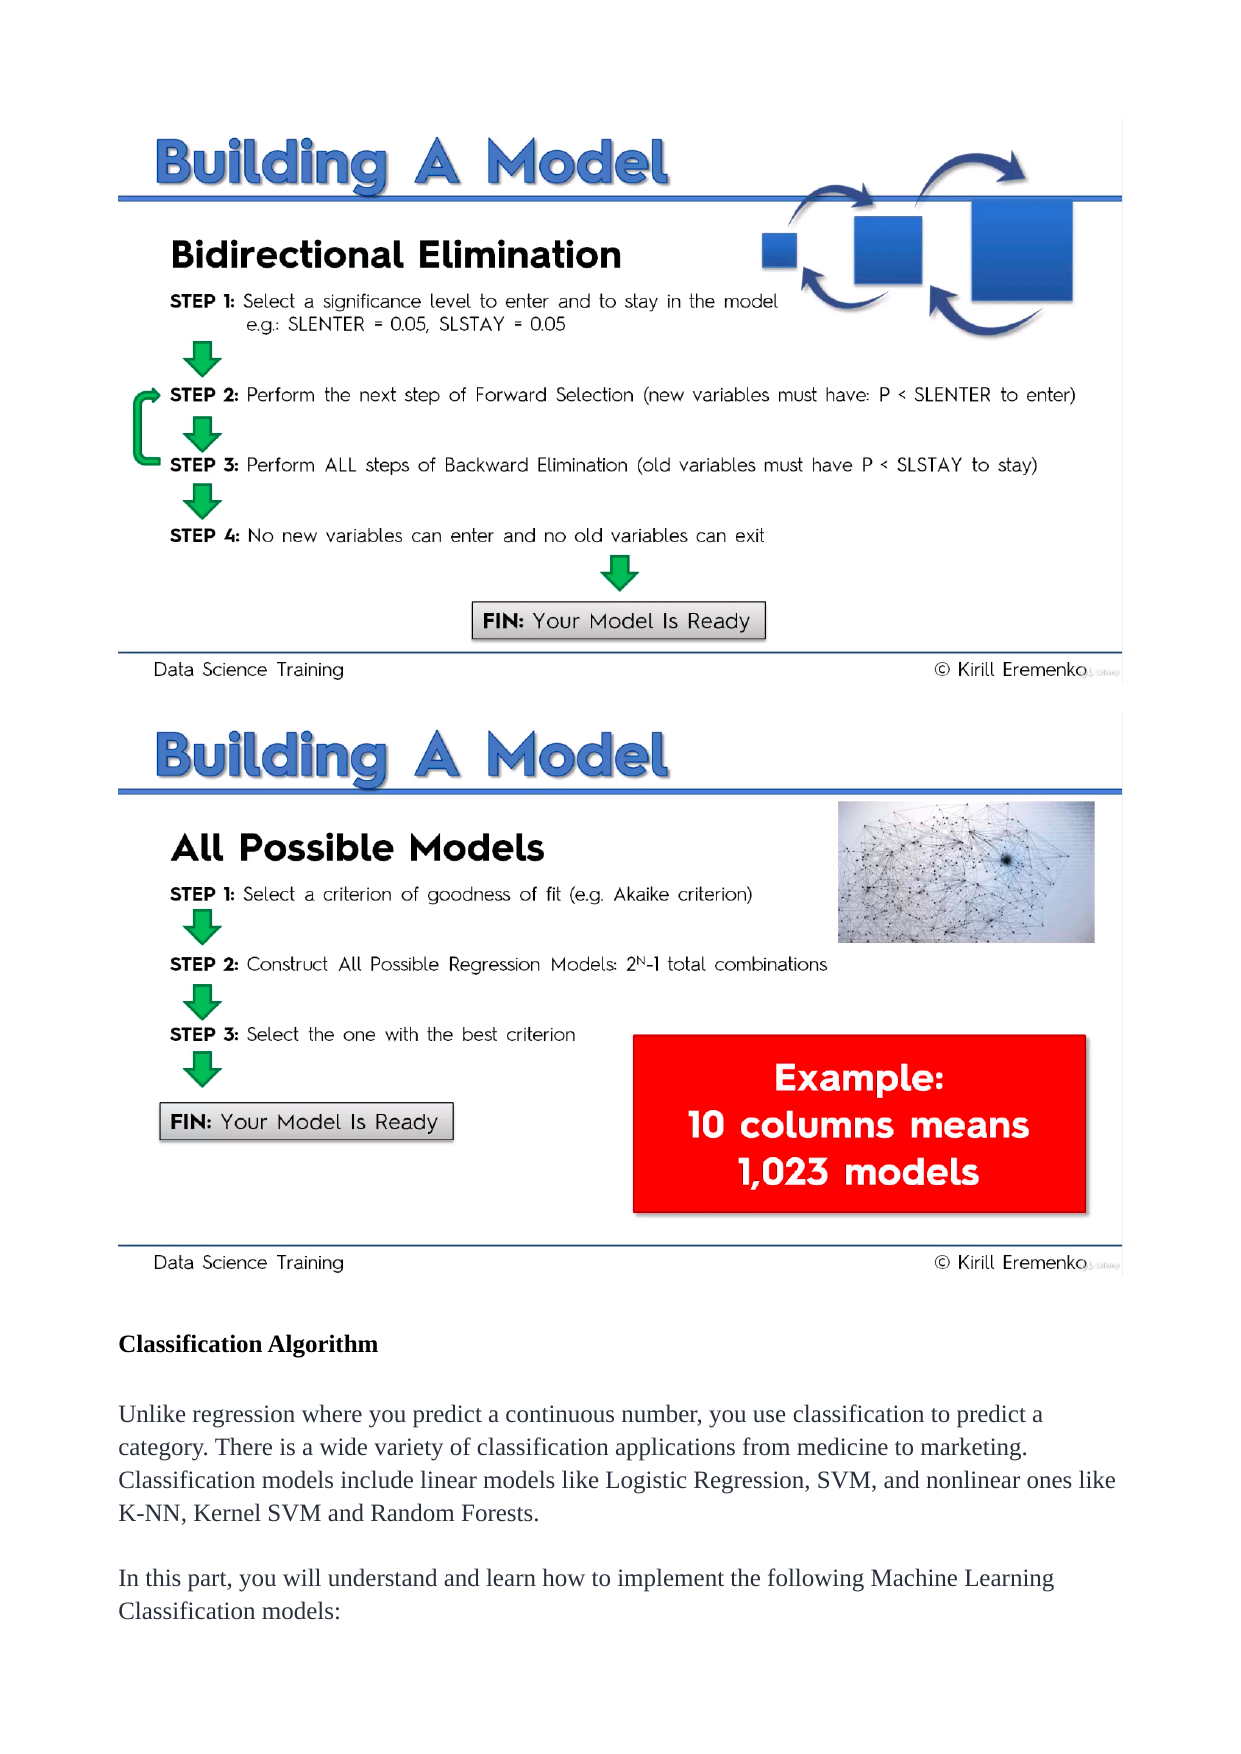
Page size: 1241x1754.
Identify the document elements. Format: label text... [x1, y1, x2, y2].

picture [118, 118, 1123, 683]
text In this part, you will understand and learn how to implement the following Machine Learning Classification models: [118, 1563, 1122, 1624]
text Unlike regression where you predict a continuous number, you use classification to predict a category. There is a wide variety of classification applications from medicine to marketing. Classification models include linear models like Logistic Regression, SVM, and nonlinear ones like K-NN, Kernel SVM and Random Forests. [118, 1399, 1122, 1527]
subtitle Classification Algorithm [118, 1329, 1122, 1358]
picture [118, 711, 1123, 1276]
